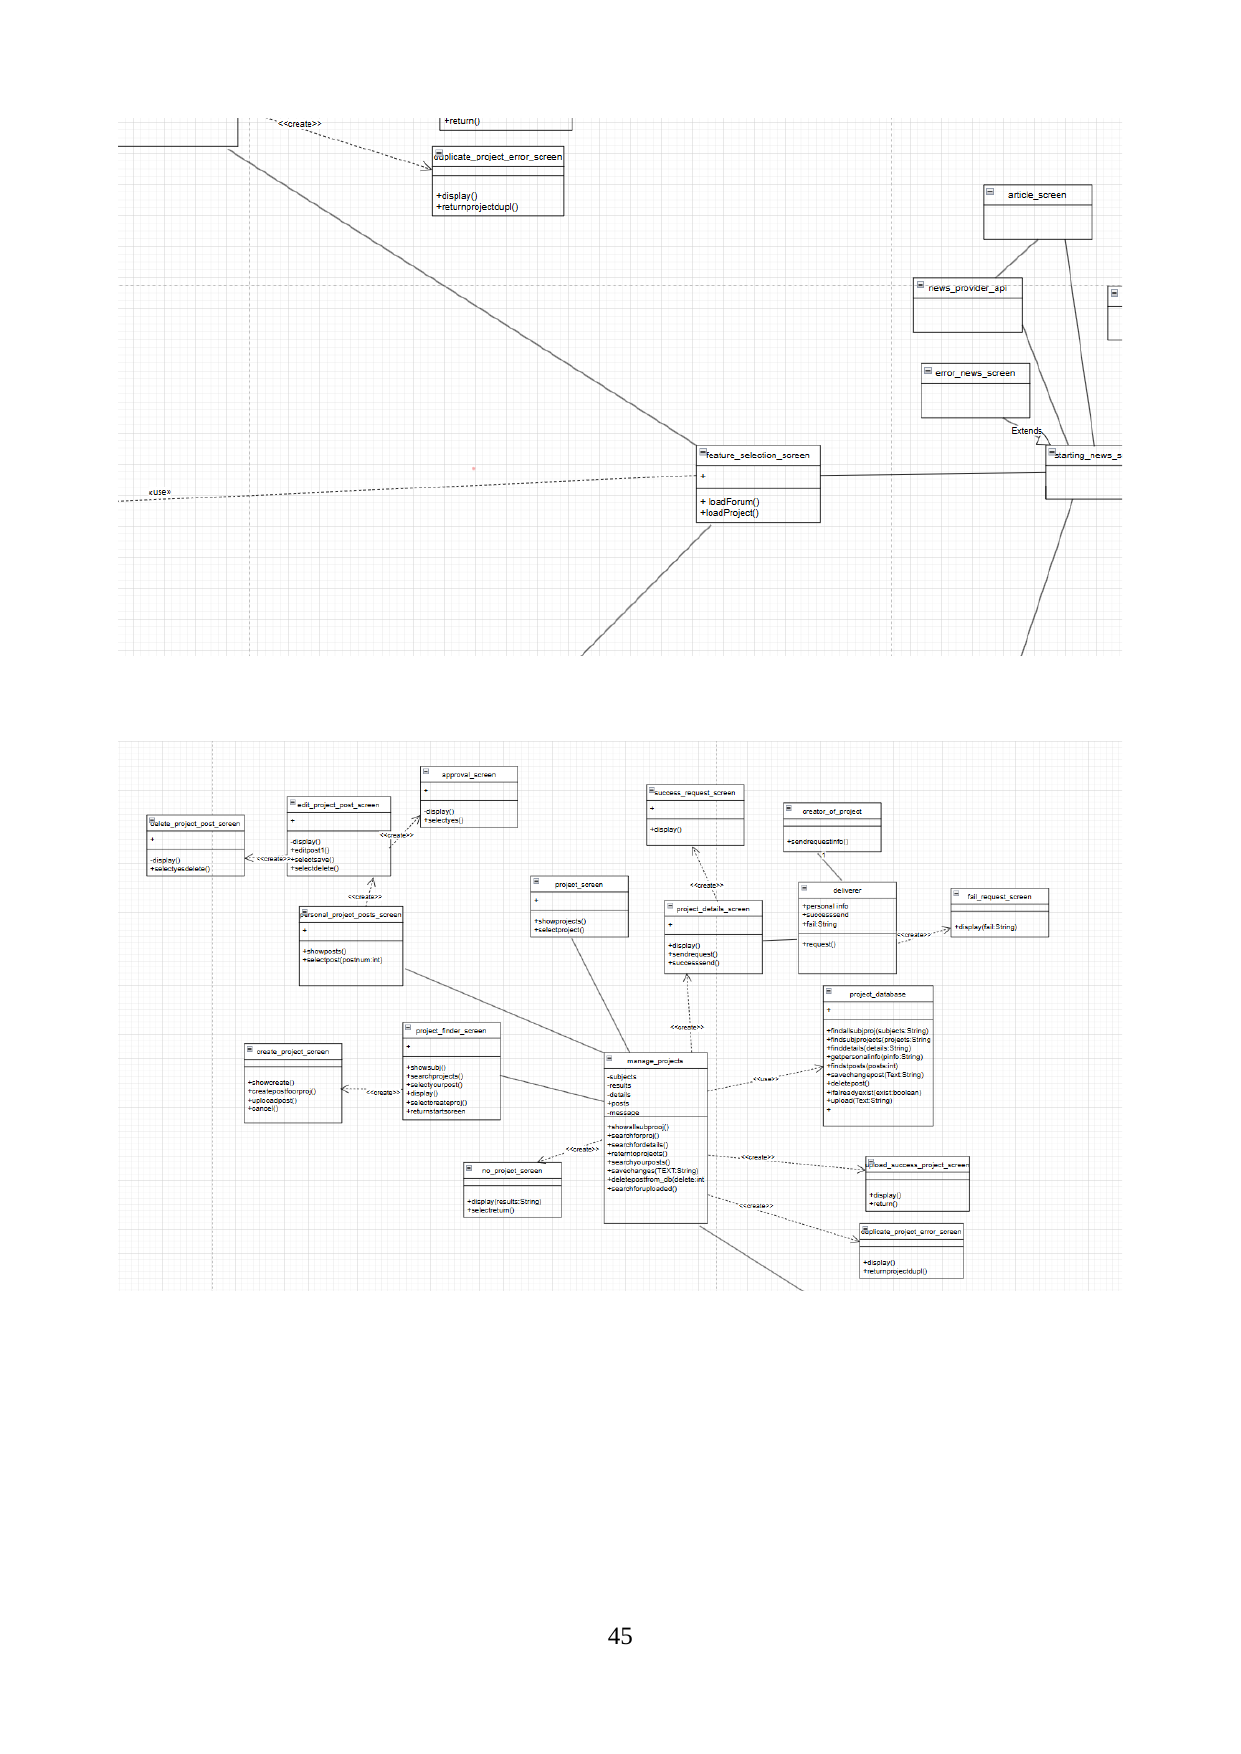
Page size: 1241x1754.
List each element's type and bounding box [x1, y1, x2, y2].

picture [118, 741, 1123, 1291]
picture [118, 118, 1123, 656]
